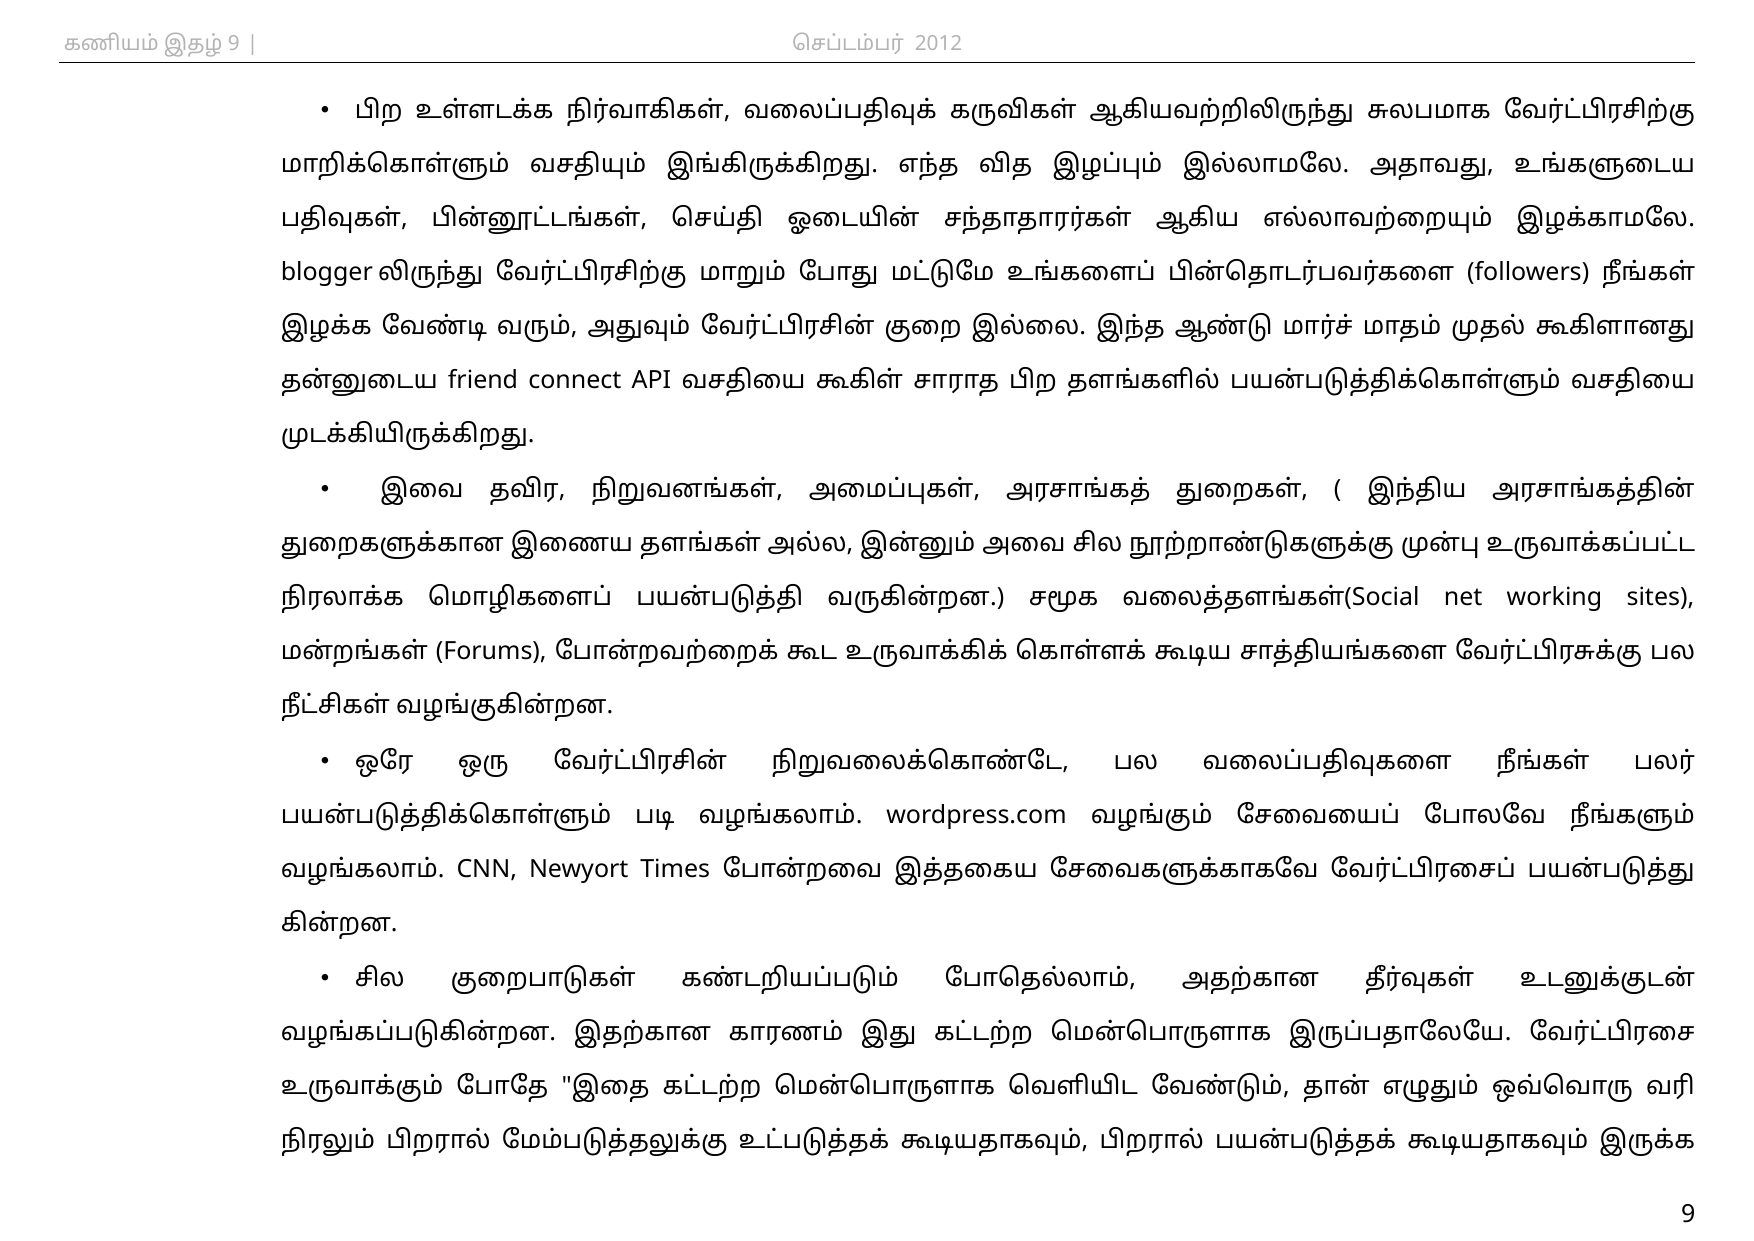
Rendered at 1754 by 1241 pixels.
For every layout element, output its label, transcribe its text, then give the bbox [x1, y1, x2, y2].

list சில குறைபாடுகள் கண்டறியப்படும் போதெல்லாம், அதற்கான தீர்வுகள் உடனுக்குடன் வழங்கப்படுகின்றன. இதற்கான காரணம் இது கட்டற்ற மென்பொருளாக இருப்பதாலேயே. வேர்ட்பிரசை உருவாக்கும் போதே "இதை கட்டற்ற மென்பொருளாக வெளியிட வேண்டும், தான் எழுதும் ஒவ்வொரு வரி நிரலும் பிறரால் மேம்படுத்தலுக்கு உட்படுத்தக் கூடியதாகவும், பிறரால் பயன்படுத்தக் கூடியதாகவும் இருக்க [281, 960, 1695, 1158]
list ஒரே ஒரு வேர்ட்பிரசின் நிறுவலைக்கொண்டே, பல வலைப்பதிவுகளை நீங்கள் பலர் பயன்படுத்திக்கொள்ளும் படி வழங்கலாம். wordpress.com வழங்கும் சேவையைப் போலவே நீங்களும் வழங்கலாம். CNN, Newyort Times போன்றவை இத்தகைய சேவைகளுக்காகவே வேர்ட்பிரசைப் பயன்படுத்து கின்றன. [281, 742, 1695, 941]
list பிற உள்ளடக்க நிர்வாகிகள், வலைப்பதிவுக் கருவிகள் ஆகியவற்றிலிருந்து சுலபமாக வேர்ட்பிரசிற்கு மாறிக்கொள்ளும் வசதியும் இங்கிருக்கிறது. எந்த வித இழப்பும் இல்லாமலே. அதாவது, உங்களுடைய பதிவுகள், பின்னூட்டங்கள், செய்தி ஓடையின் சந்தாதாரர்கள் ஆகிய எல்லாவற்றையும் இழக்காமலே. bloggerலிருந்து வேர்ட்பிரசிற்கு மாறும் போது மட்டுமே உங்களைப் பின்தொடர்பவர்களை (followers) நீங்கள் இழக்க வேண்டி வரும், அதுவும் வேர்ட்பிரசின் குறை இல்லை. இந்த ஆண்டு மார்ச் மாதம் முதல் கூகிளானது தன்னுடைய friend connect API வசதியை கூகிள் சாராத பிற தளங்களில் பயன்படுத்திக்கொள்ளும் வசதியை முடக்கியிருக்கிறது. [281, 92, 1695, 453]
list இவை தவிர, நிறுவனங்கள், அமைப்புகள், அரசாங்கத் துறைகள், ( இந்திய அரசாங்கத்தின் துறைகளுக்கான இணைய தளங்கள் அல்ல, இன்னும் அவை சில நூற்றாண்டுகளுக்கு முன்பு உருவாக்கப்பட்ட நிரலாக்க மொழிகளைப் பயன்படுத்தி வருகின்றன.) சமூக வலைத்தளங்கள்(Social net working sites), மன்றங்கள் (Forums), போன்றவற்றைக் கூட உருவாக்கிக் கொள்ளக் கூடிய சாத்தியங்களை வேர்ட்பிரசுக்கு பல நீட்சிகள் வழங்குகின்றன. [281, 471, 1695, 724]
